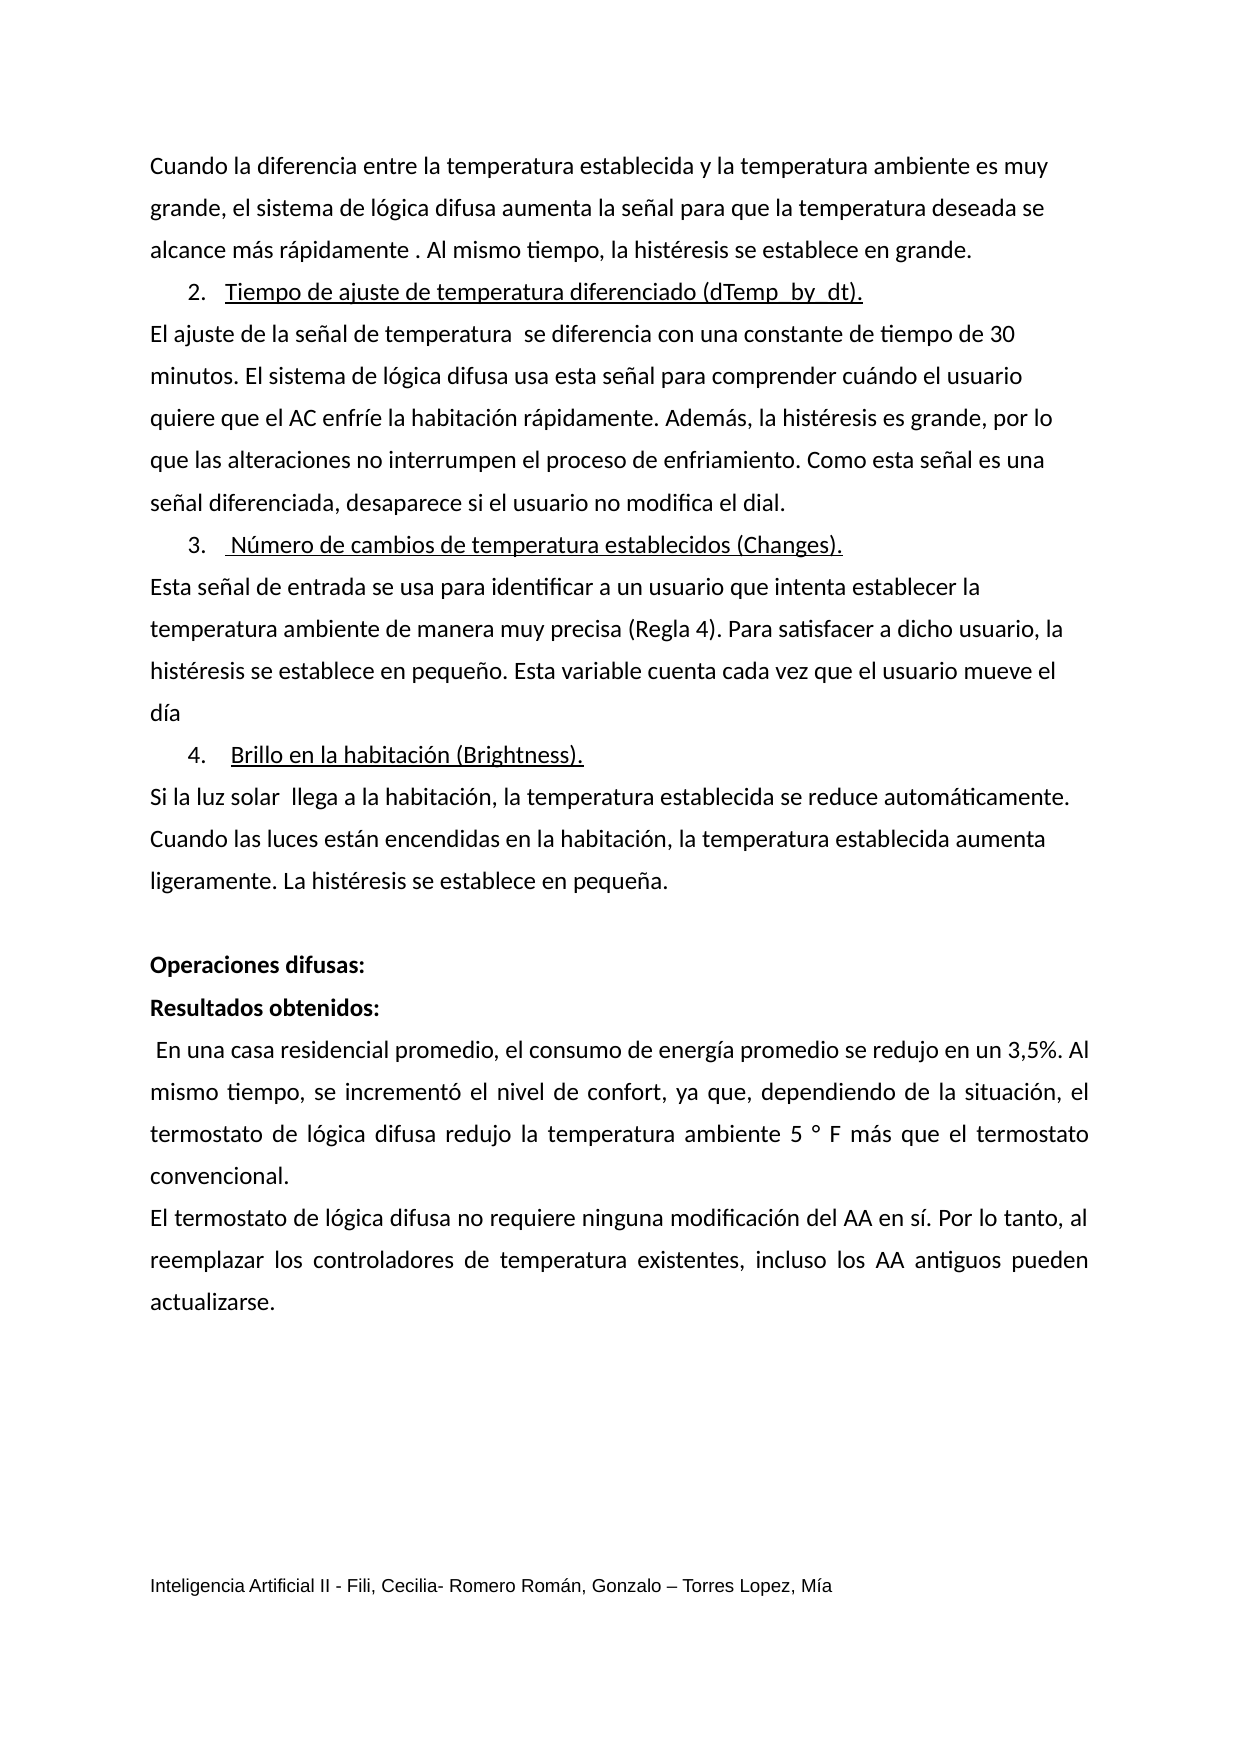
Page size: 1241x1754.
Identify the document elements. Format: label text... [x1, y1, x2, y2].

list Brillo en la habitación (Brightness). [187, 739, 1090, 770]
text El ajuste de la señal de temperatura se diferencia con una constante de tiempo de 30 minutos. El sistema de lógica difusa usa esta señal para comprender cuándo el usuario quiere que el AC enfríe la habitación rápidamente. Además, la histéresis es grande, por lo que las alteraciones no interrumpen el proceso de enfriamiento. Como esta señal es una señal diferenciada, desaparece si el usuario no modifica el dial. [150, 318, 1090, 517]
text El termostato de lógica difusa no requiere ninguna modificación del AA en sí. Por lo tanto, al reemplazar los controladores de temperatura existentes, incluso los AA antiguos pueden actualizarse. [150, 1202, 1090, 1317]
list Número de cambios de temperatura establecidos (Changes). [187, 529, 1090, 559]
text Si la luz solar llega a la habitación, la temperatura establecida se reduce automáticamente. Cuando las luces están encendidas en la habitación, la temperatura establecida aumenta ligeramente. La histéresis se establece en pequeña. [150, 781, 1090, 896]
text Cuando la diferencia entre la temperatura establecida y la temperatura ambiente es muy grande, el sistema de lógica difusa aumenta la señal para que la temperatura deseada se alcance más rápidamente . Al mismo tiempo, la histéresis se establece en grande. [150, 150, 1090, 265]
text Resultados obtenidos: [150, 992, 1090, 1022]
list Tiempo de ajuste de temperatura diferenciado (dTemp_by_dt). [187, 276, 1090, 307]
text Esta señal de entrada se usa para identificar a un usuario que intenta establecer la temperatura ambiente de manera muy precisa (Regla 4). Para satisfacer a dicho usuario, la histéresis se establece en pequeño. Esta variable cuenta cada vez que el usuario mueve el día [150, 571, 1090, 728]
text En una casa residencial promedio, el consumo de energía promedio se redujo en un 3,5%. Al mismo tiempo, se incrementó el nivel de confort, ya que, dependiendo de la situación, el termostato de lógica difusa redujo la temperatura ambiente 5 ° F más que el termostato convencional. [150, 1034, 1090, 1191]
text Operaciones difusas: [150, 949, 1090, 980]
